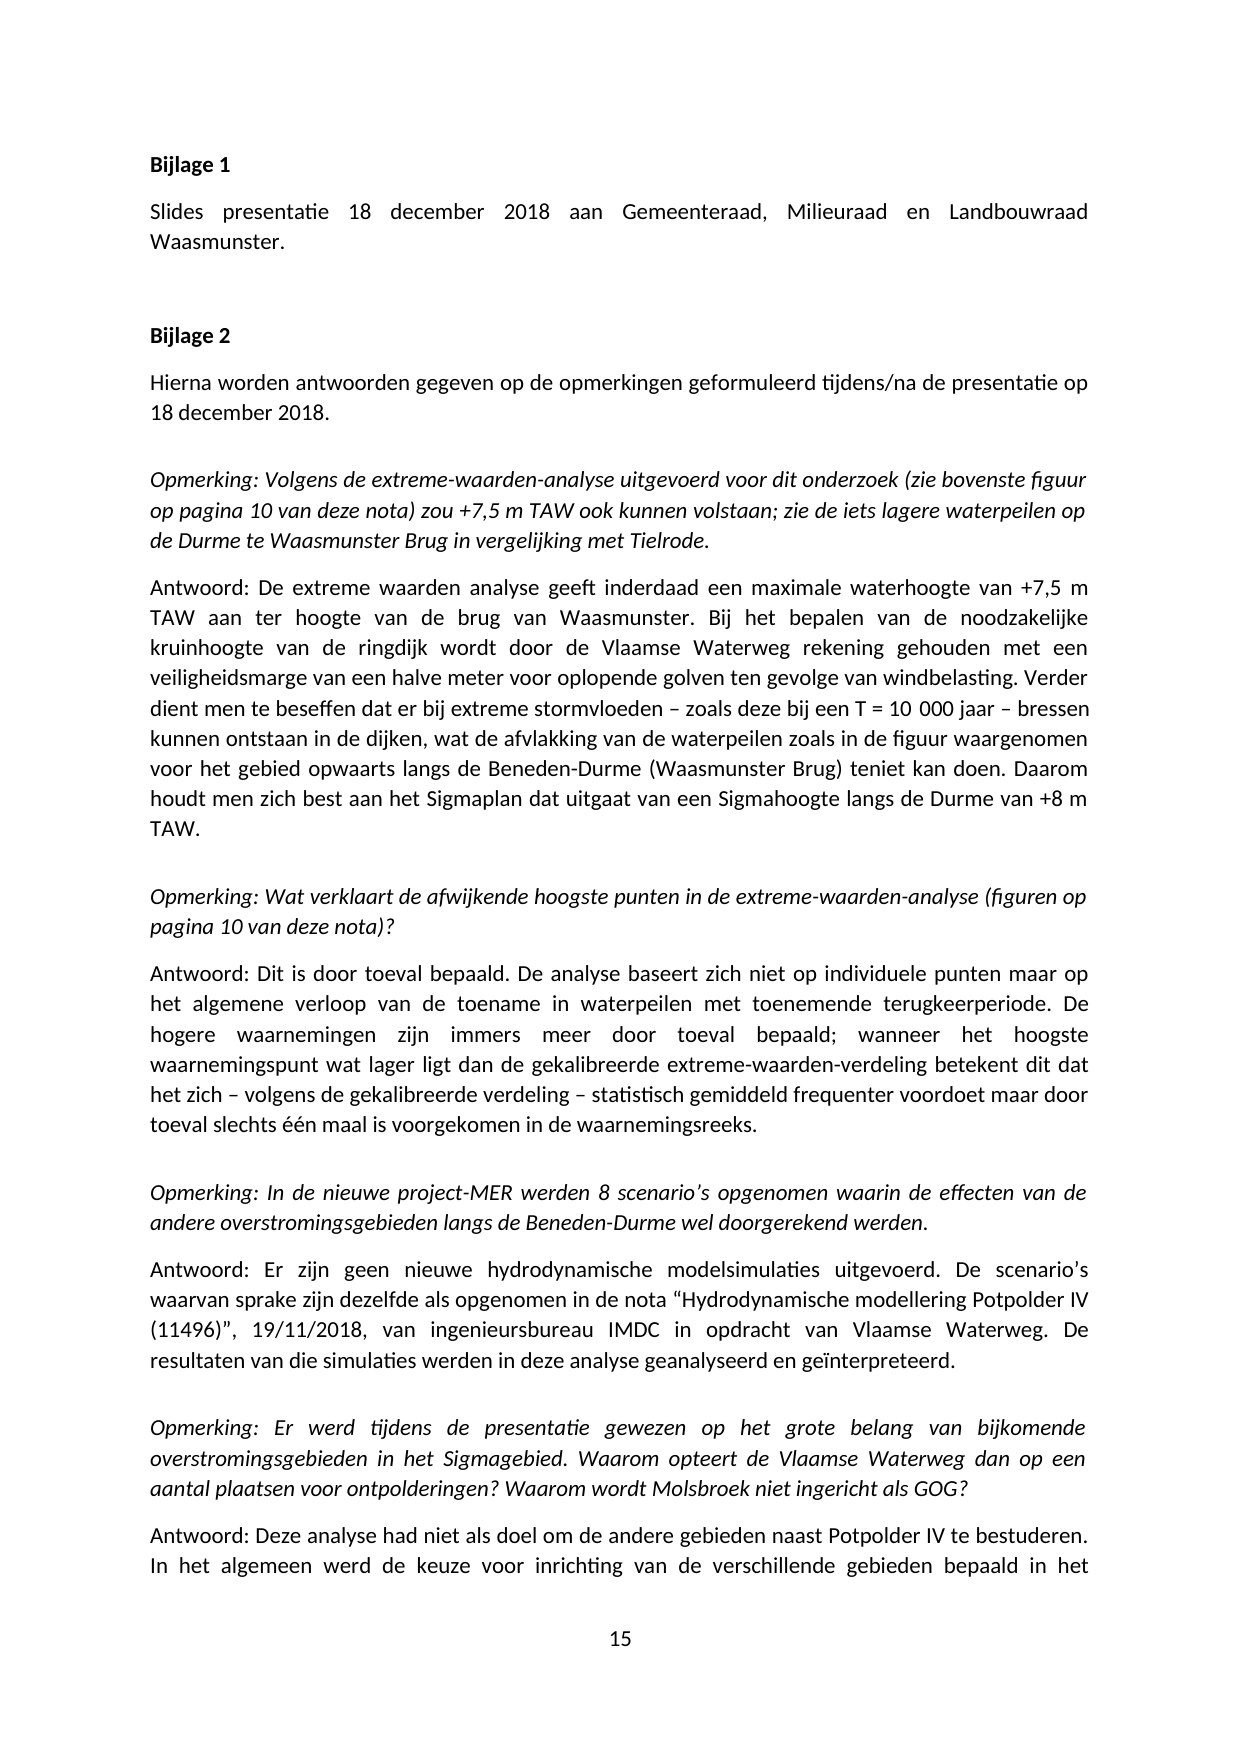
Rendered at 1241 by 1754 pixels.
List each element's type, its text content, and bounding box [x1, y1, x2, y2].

text Antwoord: De extreme waarden analyse geeft inderdaad een maximale waterhoogte van +7,5 m TAW aan ter hoogte van de brug van Waasmunster. Bij het bepalen van de noodzakelijke kruinhoogte van de ringdijk wordt door de Vlaamse Waterweg rekening gehouden met een veiligheidsmarge van een halve meter voor oplopende golven ten gevolge van windbelasting. Verder dient men te beseffen dat er bij extreme stormvloeden – zoals deze bij een T = 10 000 jaar – bressen kunnen ontstaan in de dijken, wat de afvlakking van de waterpeilen zoals in de figuur waargenomen voor het gebied opwaarts langs de Beneden-Durme (Waasmunster Brug) teniet kan doen. Daarom houdt men zich best aan het Sigmaplan dat uitgaat van een Sigmahoogte langs de Durme van +8 m TAW. [150, 573, 1090, 843]
text Antwoord: Er zijn geen nieuwe hydrodynamische modelsimulaties uitgevoerd. De scenario’s waarvan sprake zijn dezelfde als opgenomen in de nota “Hydrodynamische modellering Potpolder IV (11496)”, 19/11/2018, van ingenieursbureau IMDC in opdracht van Vlaamse Waterweg. De resultaten van die simulaties werden in deze analyse geanalyseerd en geïnterpreteerd. [150, 1255, 1090, 1374]
text Opmerking: Er werd tijdens de presentatie gewezen op het grote belang van bijkomende overstromingsgebieden in het Sigmagebied. Waarom opteert de Vlaamse Waterweg dan op een aantal plaatsen voor ontpolderingen? Waarom wordt Molsbroek niet ingericht als GOG? [150, 1413, 1090, 1502]
text Opmerking: Wat verklaart de afwijkende hoogste punten in de extreme-waarden-analyse (figuren op pagina 10 van deze nota)? [150, 882, 1090, 941]
text Slides presentatie 18 december 2018 aan Gemeenteraad, Milieuraad en Landbouwraad Waasmunster. [150, 197, 1090, 255]
text Hierna worden antwoorden gegeven op de opmerkingen geformuleerd tijdens/na de presentatie op 18 december 2018. [150, 368, 1090, 426]
text Opmerking: Volgens de extreme-waarden-analyse uitgevoerd voor dit onderzoek (zie bovenste figuur op pagina 10 van deze nota) zou +7,5 m TAW ook kunnen volstaan; zie de iets lagere waterpeilen op de Durme te Waasmunster Brug in vergelijking met Tielrode. [150, 466, 1090, 554]
text Opmerking: In de nieuwe project-MER werden 8 scenario’s opgenomen waarin de effecten van de andere overstromingsgebieden langs de Beneden-Durme wel doorgerekend werden. [150, 1178, 1090, 1236]
text Bijlage 1 [150, 150, 1090, 178]
text Antwoord: Deze analyse had niet als doel om de andere gebieden naast Potpolder IV te bestuderen. In het algemeen werd de keuze voor inrichting van de verschillende gebieden bepaald in het [150, 1521, 1090, 1579]
text Bijlage 2 [150, 321, 1090, 349]
text Antwoord: Dit is door toeval bepaald. De analyse baseert zich niet op individuele punten maar op het algemene verloop van de toename in waterpeilen met toenemende terugkeerperiode. De hogere waarnemingen zijn immers meer door toeval bepaald; wanneer het hoogste waarnemingspunt wat lager ligt dan de gekalibreerde extreme-waarden-verdeling betekent dit dat het zich – volgens de gekalibreerde verdeling – statistisch gemiddeld frequenter voordoet maar door toeval slechts één maal is voorgekomen in de waarnemingsreeks. [150, 959, 1090, 1138]
